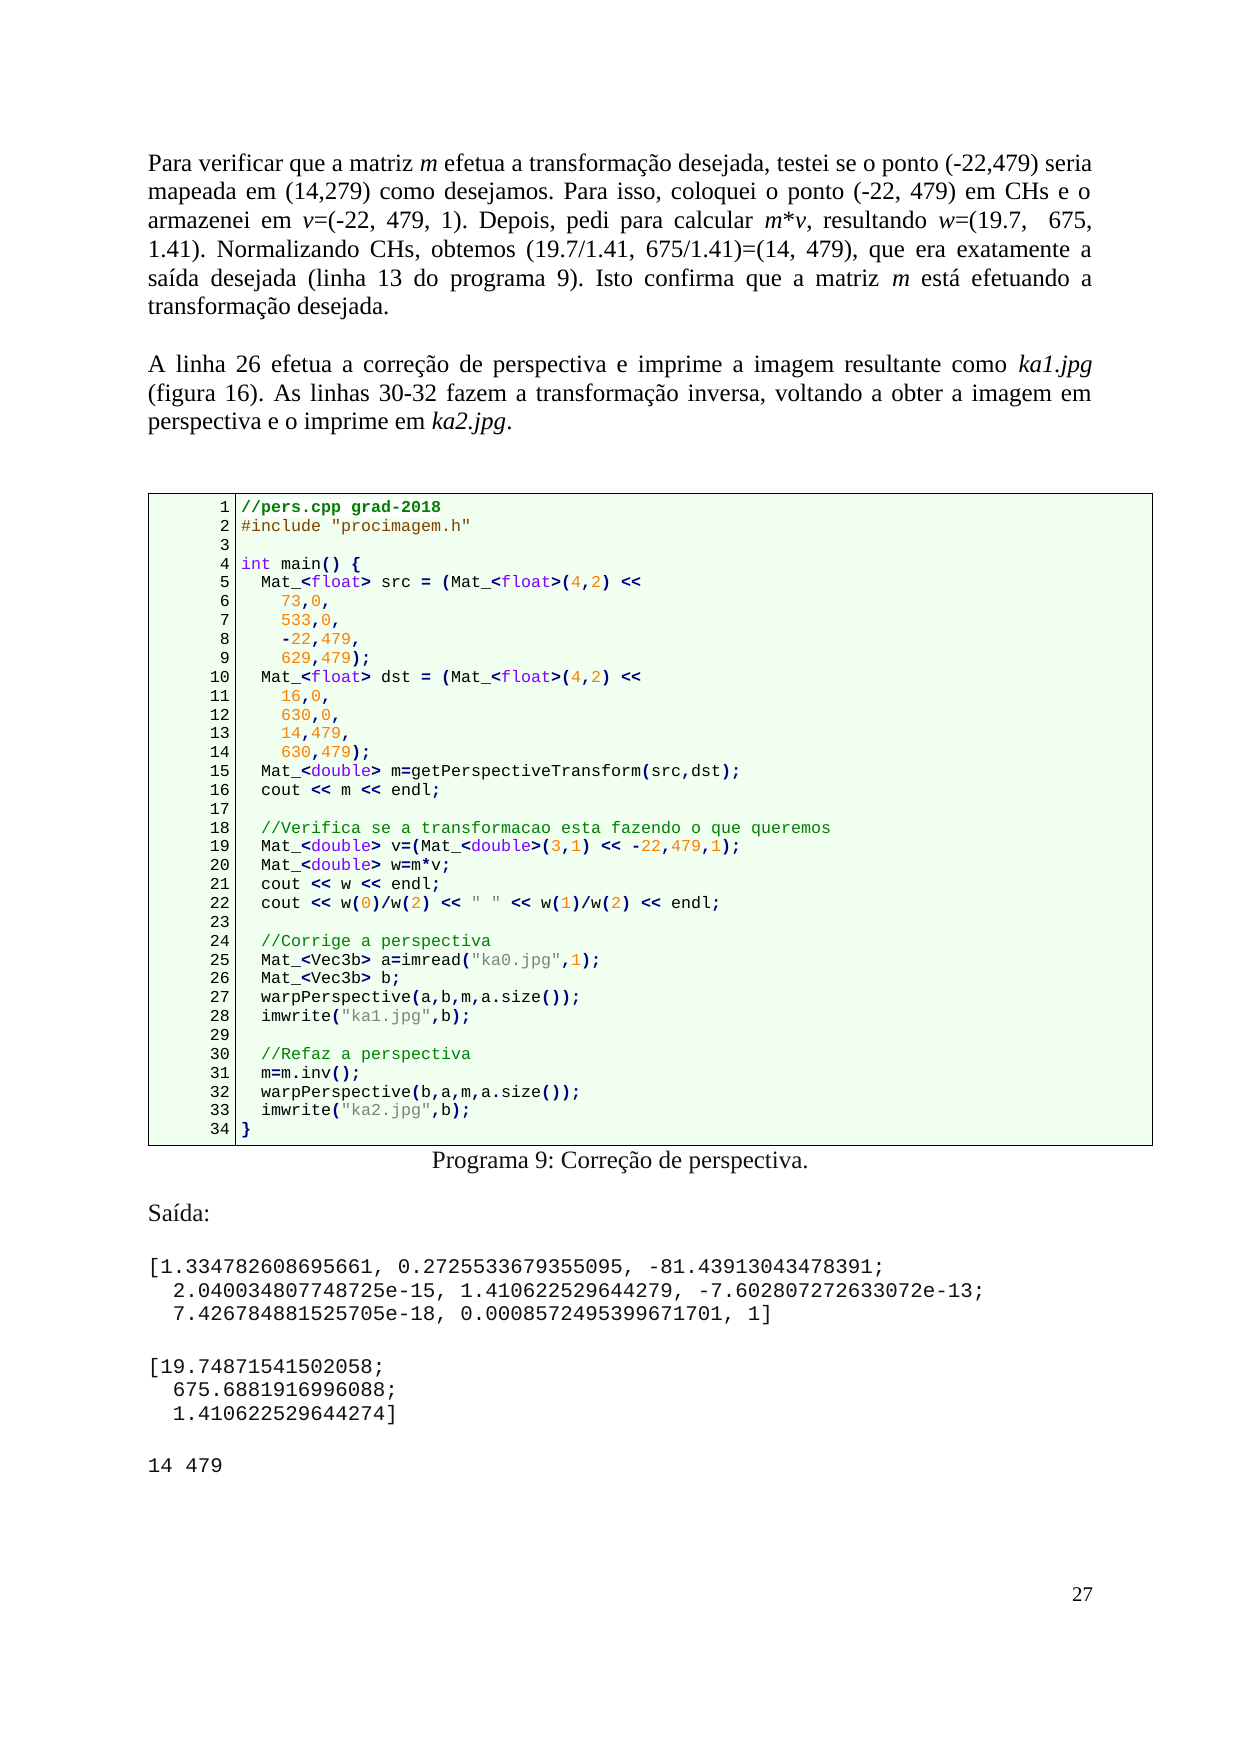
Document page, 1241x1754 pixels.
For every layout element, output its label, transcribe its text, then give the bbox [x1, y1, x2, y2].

text Saída: [148, 1198, 1092, 1227]
text 14 479 [223, 1455, 1092, 1479]
text 675.6881916996088; [398, 1379, 1092, 1403]
table_header //pers.cpp grad-2018 #include "procimagem.h" int main() { Mat_<float> src = (Mat_<float>(4,2) << 73,0, 533,0, -22,479, 629,479); Mat_<float> dst = (Mat_<float>(4,2) << 16,0, 630,0, 14,479, 630,479); Mat_<double> m=getPerspectiveTransform(src,dst); cout << m << endl; //Verifica se a transformacao esta fazendo o que queremos Mat_<double> v=(Mat_<double>(3,1) << -22,479,1); Mat_<double> w=m*v; cout << w << endl; cout << w(0)/w(2) << " " << w(1)/w(2) << endl; //Corrige a perspectiva Mat_<Vec3b> a=imread("ka0.jpg",1); Mat_<Vec3b> b; warpPerspective(a,b,m,a.size()); imwrite("ka1.jpg",b); //Refaz a perspectiva m=m.inv(); warpPerspective(b,a,m,a.size()); imwrite("ka2.jpg",b); } [236, 494, 1152, 1145]
text 7.426784881525705e-18, 0.0008572495399671701, 1] [773, 1303, 1092, 1327]
text 1.410622529644274] [398, 1403, 1092, 1427]
text 2.040034807748725e-15, 1.410622529644279, -7.602807272633072e-13; [148, 1279, 1092, 1303]
text [19.74871541502058; [385, 1356, 1092, 1379]
text A linha 26 efetua a correção de perspectiva e imprime a imagem resultante como ka1.jpg (figura 16). As linhas 30-32 fazem a transformação inversa, voltando a obter a imagem em perspectiva e o imprime em ka2.jpg. [148, 349, 1092, 435]
text [1.334782608695661, 0.2725533679355095, -81.43913043478391; [885, 1256, 1092, 1279]
text Programa 9: Correção de perspectiva. [148, 1146, 432, 1174]
table_header 1 2 3 4 5 6 7 8 9 10 11 12 13 14 15 16 17 18 19 20 21 22 23 24 25 26 27 28 29 30 31 32 33 34 [149, 494, 235, 1145]
text Programa 9: Correção de perspectiva. [809, 1146, 1092, 1174]
text Para verificar que a matriz m efetua a transformação desejada, testei se o ponto (-22,479) seria mapeada em (14,279) como desejamos. Para isso, coloquei o ponto (-22, 479) em CHs e o armazenei em v=(-22, 479, 1). Depois, pedi para calcular m*v, resultando w=(19.7, 675, 1.41). Normalizando CHs, obtemos (19.7/1.41, 675/1.41)=(14, 479), que era exatamente a saída desejada (linha 13 do programa 9). Isto confirma que a matriz m está efetuando a transformação desejada. [148, 148, 1092, 320]
